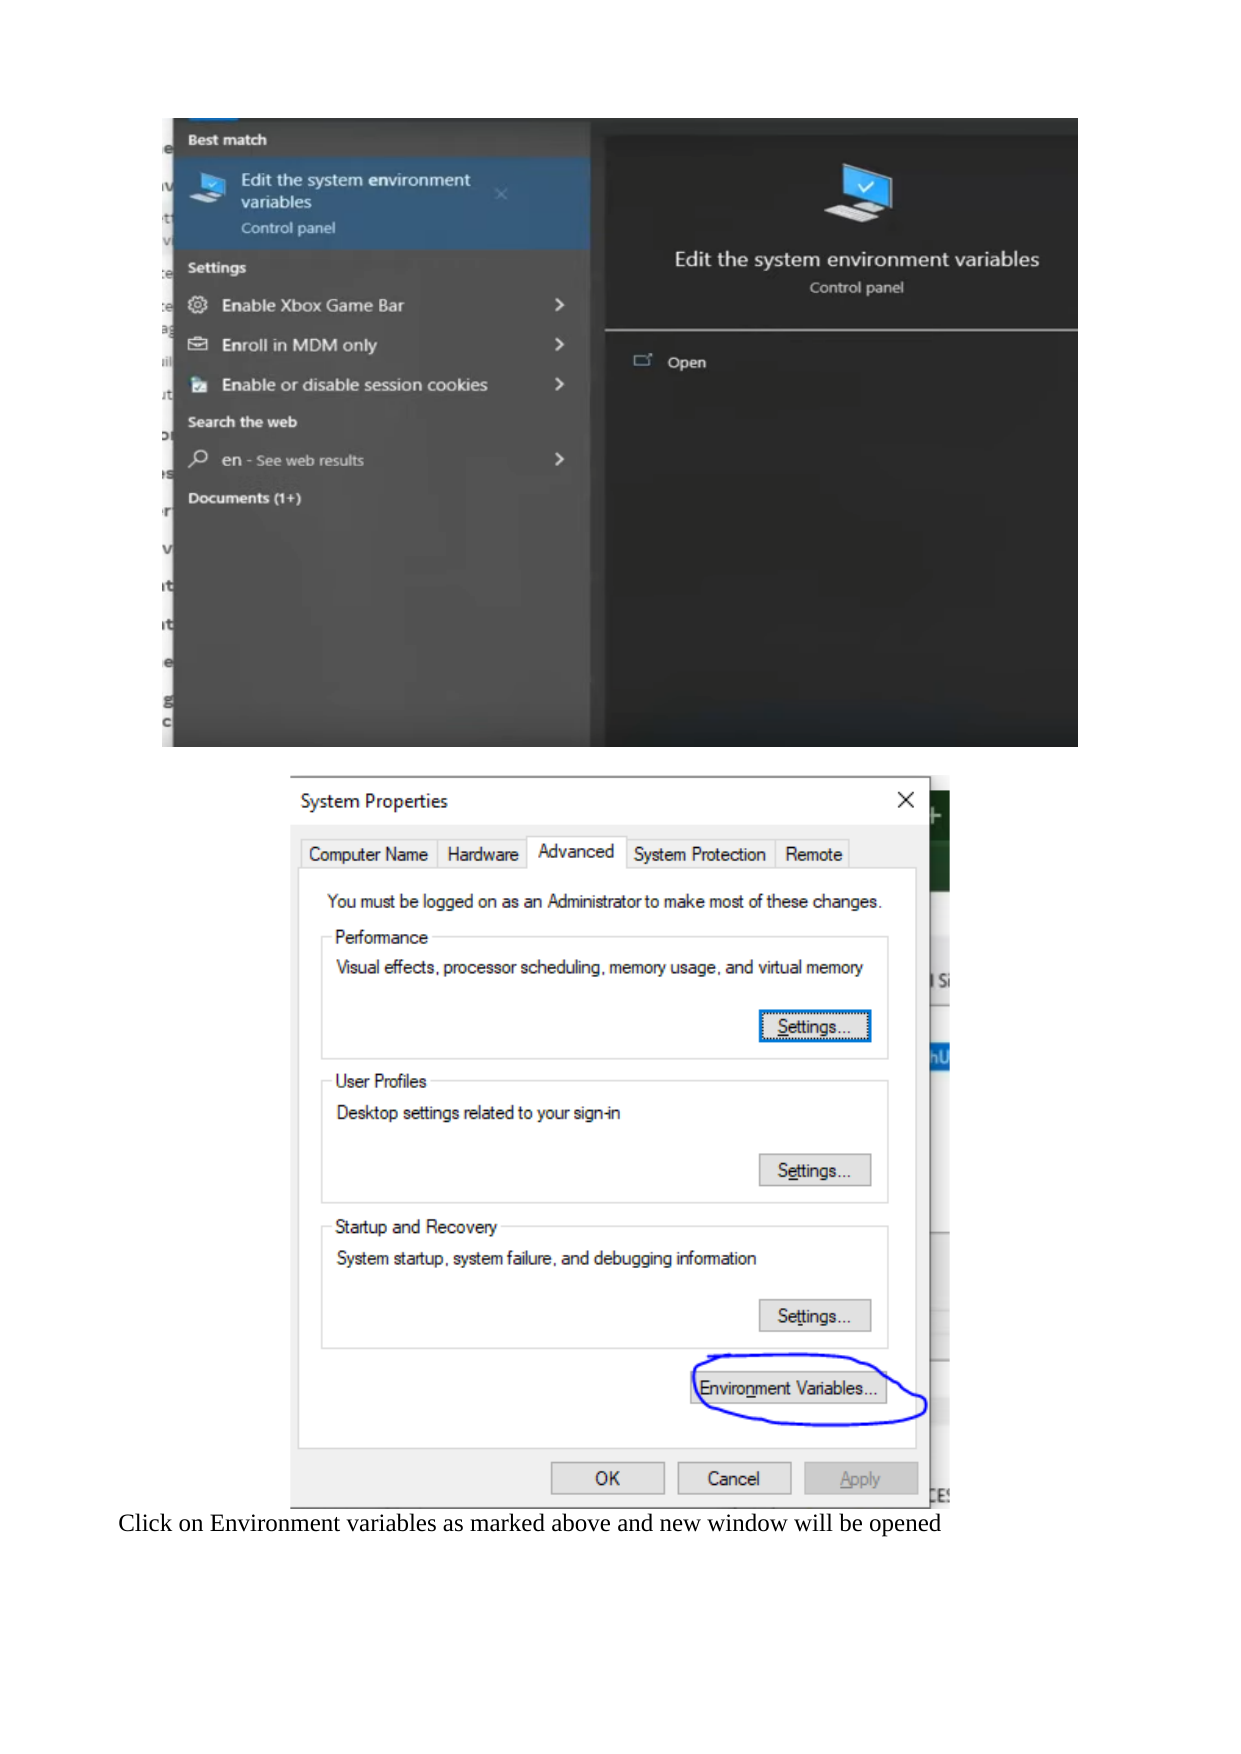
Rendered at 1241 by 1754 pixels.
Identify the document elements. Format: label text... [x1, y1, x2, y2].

text Click on Environment variables as marked above and new window will be opened [118, 776, 1122, 1537]
picture [290, 775, 950, 1509]
picture [162, 118, 1078, 747]
